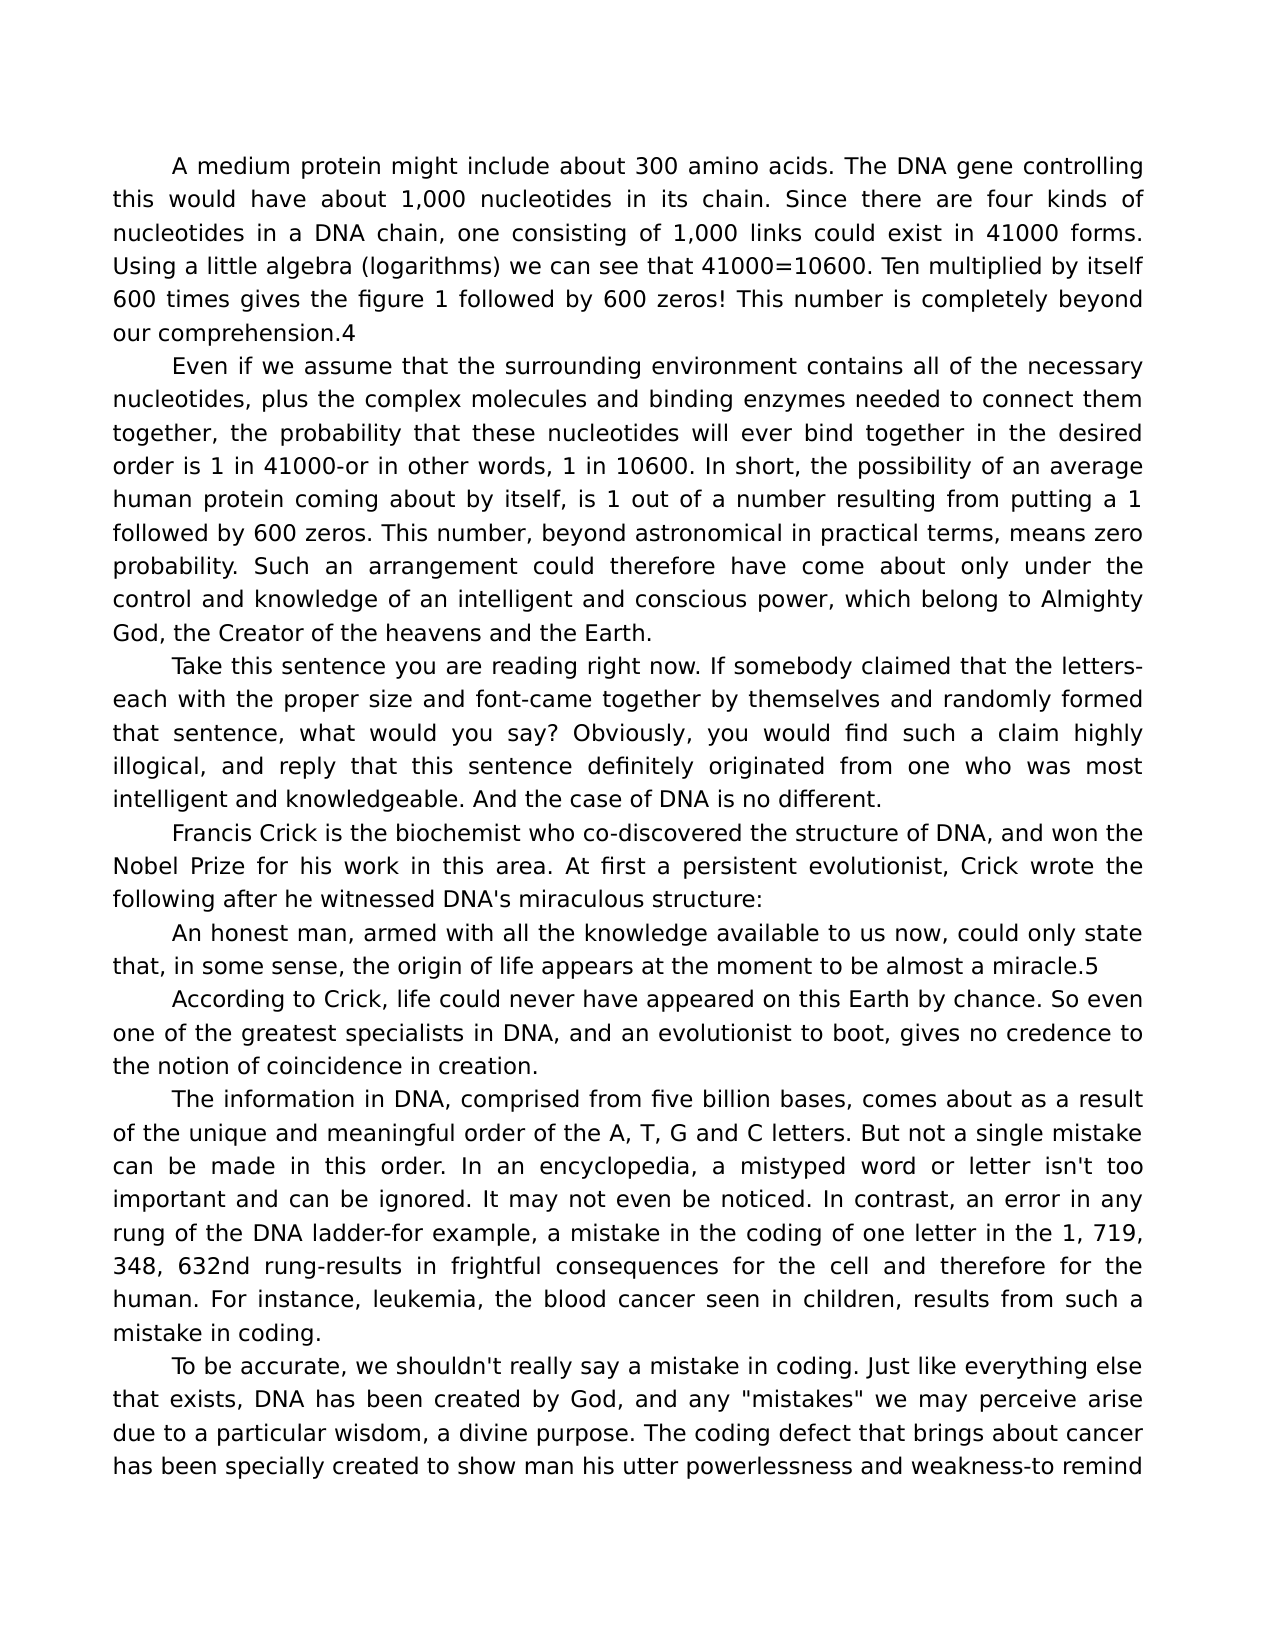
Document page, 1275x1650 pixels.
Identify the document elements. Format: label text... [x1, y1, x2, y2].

text An honest man, armed with all the knowledge available to us now, could only state that, in some sense, the origin of life appears at the moment to be almost a miracle.5 [112, 914, 1145, 981]
text The information in DNA, comprised from five billion bases, comes about as a result of the unique and meaningful order of the A, T, G and C letters. But not a single mistake can be made in this order. In an encyclopedia, a mistyped word or letter isn't too important and can be ignored. It may not even be noticed. In contrast, an error in any rung of the DNA ladder-for example, a mistake in the coding of one letter in the 1, 719, 348, 632nd rung-results in frightful consequences for the cell and therefore for the human. For instance, leukemia, the blood cancer seen in children, results from such a mistake in coding. [112, 1081, 1145, 1348]
text A medium protein might include about 300 amino acids. The DNA gene controlling this would have about 1,000 nucleotides in its chain. Since there are four kinds of nucleotides in a DNA chain, one consisting of 1,000 links could exist in 41000 forms. Using a little algebra (logarithms) we can see that 41000=10600. Ten multiplied by itself 600 times gives the figure 1 followed by 600 zeros! This number is completely beyond our comprehension.4 [112, 148, 1145, 348]
text Take this sentence you are reading right now. If somebody claimed that the letters-each with the proper size and font-came together by themselves and randomly formed that sentence, what would you say? Obviously, you would find such a claim highly illogical, and reply that this sentence definitely originated from one who was most intelligent and knowledgeable. And the case of DNA is no different. [112, 648, 1145, 814]
text Even if we assume that the surrounding environment contains all of the necessary nucleotides, plus the complex molecules and binding enzymes needed to connect them together, the probability that these nucleotides will ever bind together in the desired order is 1 in 41000-or in other words, 1 in 10600. In short, the possibility of an average human protein coming about by itself, is 1 out of a number resulting from putting a 1 followed by 600 zeros. This number, beyond astronomical in practical terms, means zero probability. Such an arrangement could therefore have come about only under the control and knowledge of an intelligent and conscious power, which belong to Almighty God, the Creator of the heavens and the Earth. [112, 348, 1145, 648]
text Francis Crick is the biochemist who co-discovered the structure of DNA, and won the Nobel Prize for his work in this area. At first a persistent evolutionist, Crick wrote the following after he witnessed DNA's miraculous structure: [112, 814, 1145, 914]
text To be accurate, we shouldn't really say a mistake in coding. Just like everything else that exists, DNA has been created by God, and any "mistakes" we may perceive arise due to a particular wisdom, a divine purpose. The coding defect that brings about cancer has been specially created to show man his utter powerlessness and weakness-to remind [112, 1348, 1145, 1481]
text According to Crick, life could never have appeared on this Earth by chance. So even one of the greatest specialists in DNA, and an evolutionist to boot, gives no credence to the notion of coincidence in creation. [112, 981, 1145, 1081]
